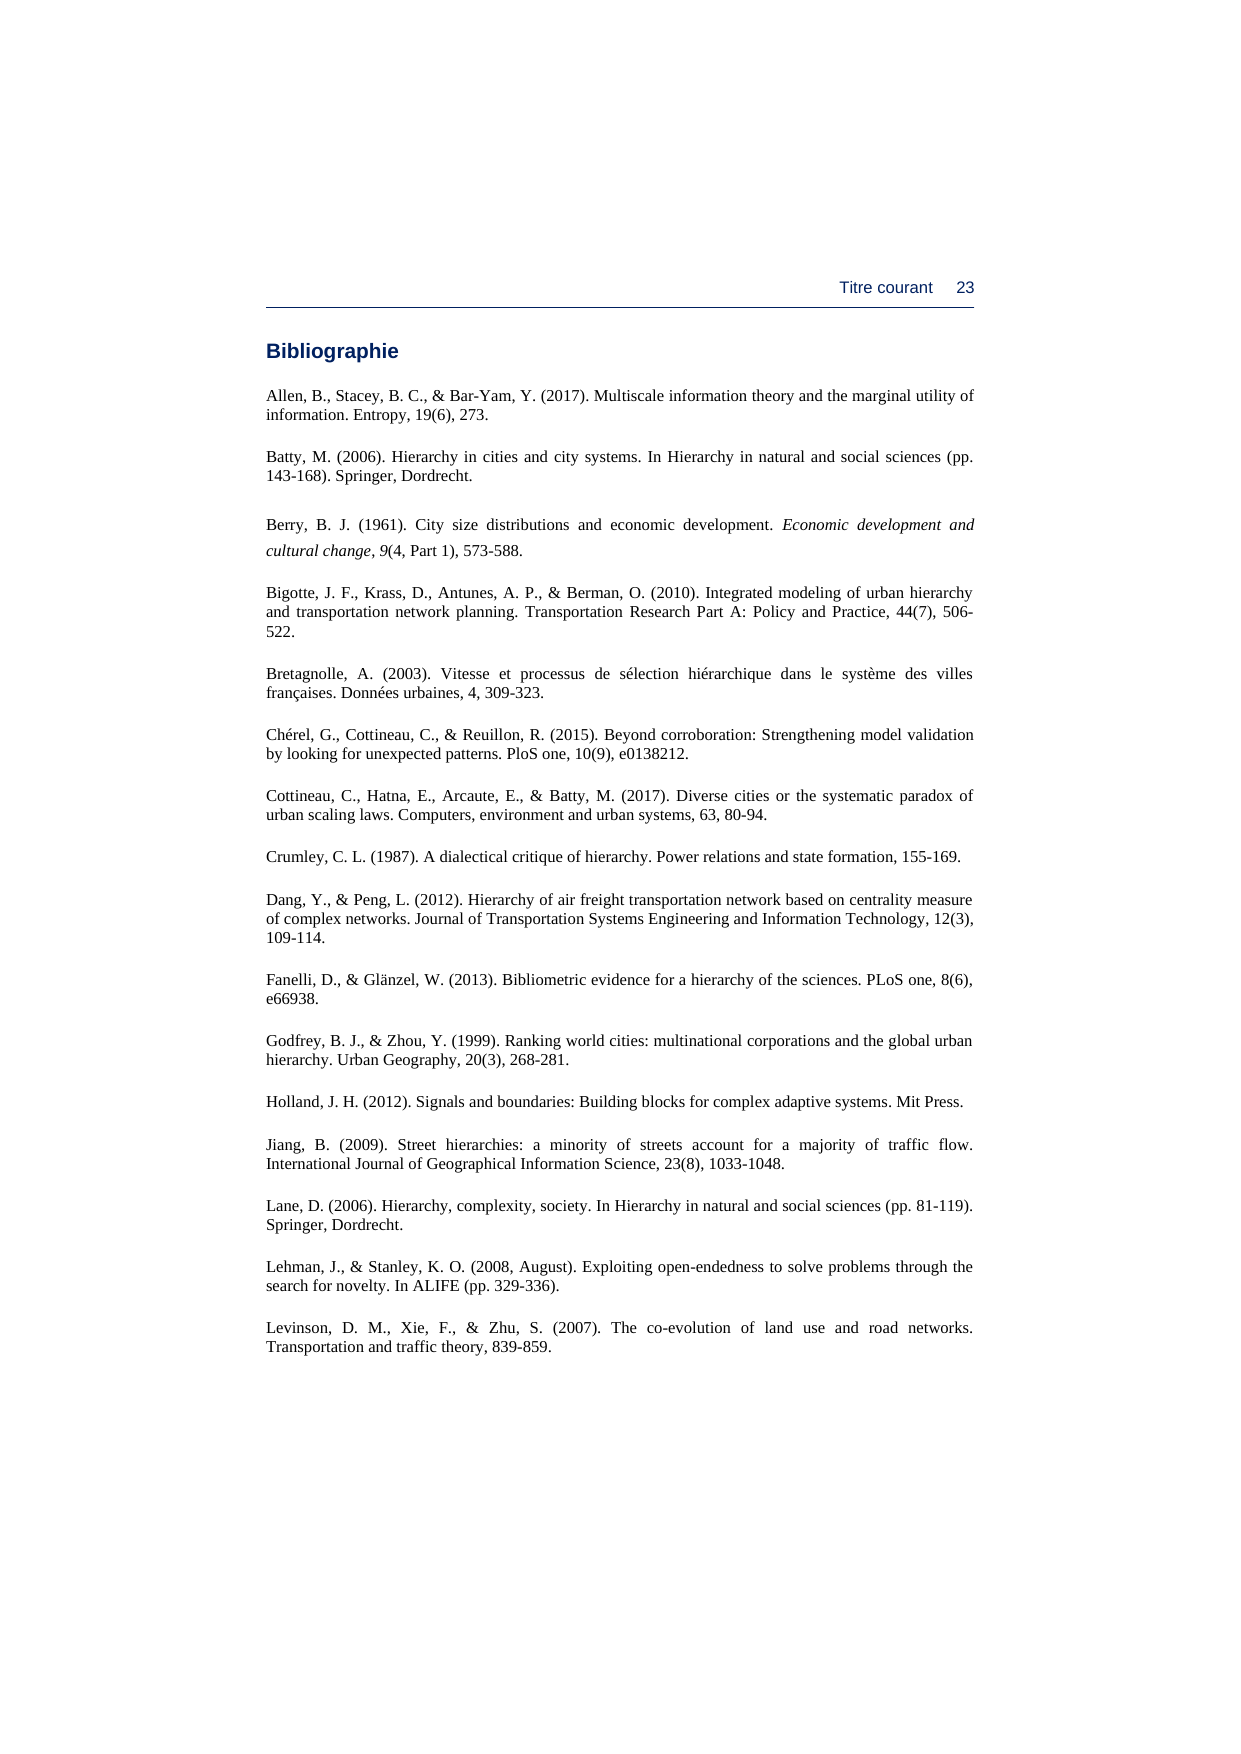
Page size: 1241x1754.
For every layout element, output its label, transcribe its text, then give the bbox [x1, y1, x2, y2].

text Jiang, B. (2009). Street hierarchies: a minority of streets account for a majority of traffic flow. International Journal of Geographical Information Science, 23(8), 1033-1048. [266, 1134, 974, 1173]
text Godfrey, B. J., & Zhou, Y. (1999). Ranking world cities: multinational corporations and the global urban hierarchy. Urban Geography, 20(3), 268-281. [266, 1031, 974, 1069]
text Holland, J. H. (2012). Signals and boundaries: Building blocks for complex adaptive systems. Mit Press. [266, 1092, 974, 1111]
text Allen, B., Stacey, B. C., & Bar-Yam, Y. (2017). Multiscale information theory and the marginal utility of information. Entropy, 19(6), 273. [266, 386, 974, 424]
text Bretagnolle, A. (2003). Vitesse et processus de sélection hiérarchique dans le système des villes françaises. Données urbaines, 4, 309-323. [266, 663, 974, 702]
text Batty, M. (2006). Hierarchy in cities and city systems. In Hierarchy in natural and social sciences (pp. 143-168). Springer, Dordrecht. [266, 447, 974, 485]
text Fanelli, D., & Glänzel, W. (2013). Bibliometric evidence for a hierarchy of the sciences. PLoS one, 8(6), e66938. [266, 970, 974, 1008]
text Levinson, D. M., Xie, F., & Zhu, S. (2007). The co-evolution of land use and road networks. Transportation and traffic theory, 839-859. [266, 1318, 974, 1356]
text Crumley, C. L. (1987). A dialectical critique of hierarchy. Power relations and state formation, 155-169. [266, 847, 974, 866]
text Bibliographie [266, 337, 974, 363]
text Lehman, J., & Stanley, K. O. (2008, August). Exploiting open-endedness to solve problems through the search for novelty. In ALIFE (pp. 329-336). [266, 1257, 974, 1295]
text Chérel, G., Cottineau, C., & Reuillon, R. (2015). Beyond corroboration: Strengthening model validation by looking for unexpected patterns. PloS one, 10(9), e0138212. [266, 725, 974, 763]
text Dang, Y., & Peng, L. (2012). Hierarchy of air freight transportation network based on centrality measure of complex networks. Journal of Transportation Systems Engineering and Information Technology, 12(3), 109-114. [266, 889, 974, 947]
text Cottineau, C., Hatna, E., Arcaute, E., & Batty, M. (2017). Diverse cities or the systematic paradox of urban scaling laws. Computers, environment and urban systems, 63, 80-94. [266, 786, 974, 824]
text Berry, B. J. (1961). City size distributions and economic development. Economic development and cultural change, 9(4, Part 1), 573-588. [266, 508, 974, 560]
text Lane, D. (2006). Hierarchy, complexity, society. In Hierarchy in natural and social sciences (pp. 81-119). Springer, Dordrecht. [266, 1196, 974, 1234]
text Bigotte, J. F., Krass, D., Antunes, A. P., & Berman, O. (2010). Integrated modeling of urban hierarchy and transportation network planning. Transportation Research Part A: Policy and Practice, 44(7), 506-522. [266, 583, 974, 641]
